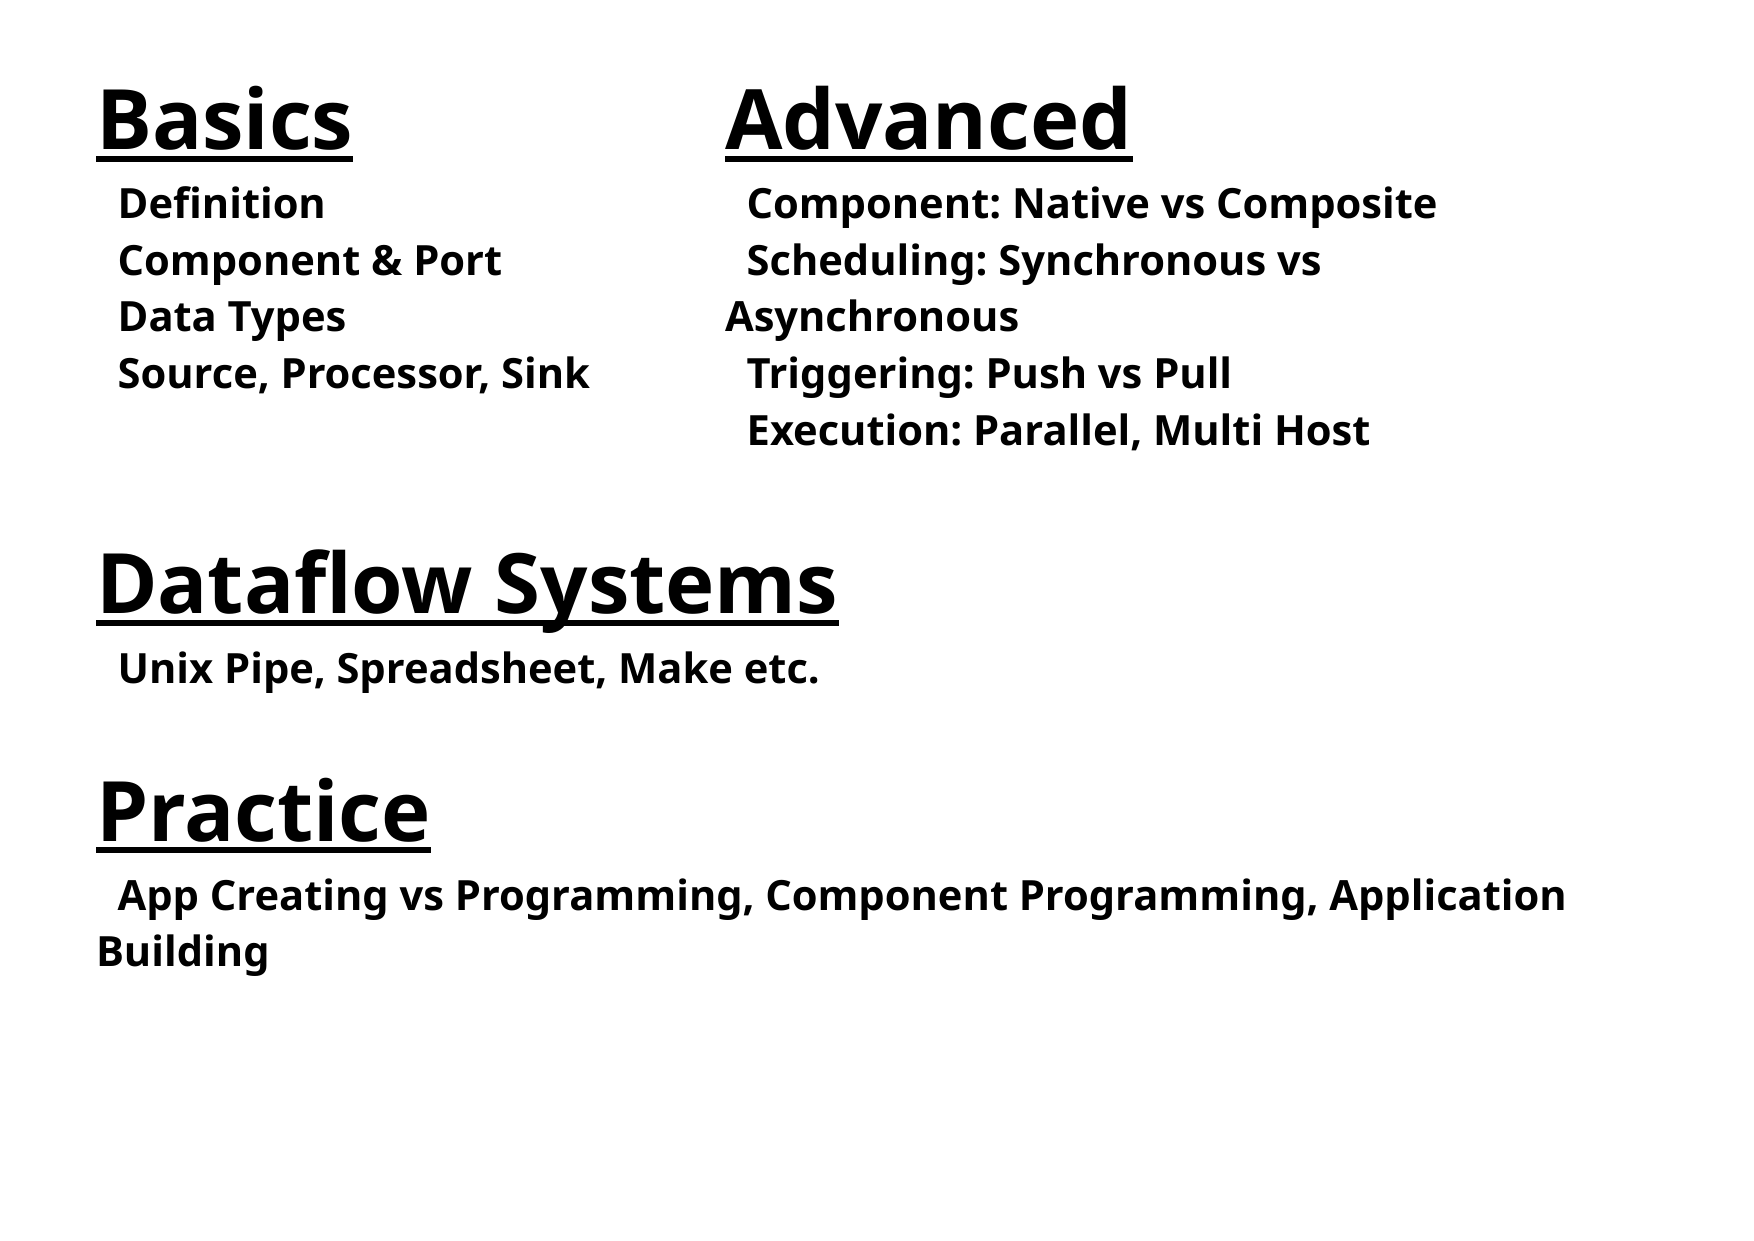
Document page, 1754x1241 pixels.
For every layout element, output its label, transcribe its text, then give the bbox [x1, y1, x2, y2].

table_cell Component: Native vs Composite Scheduling: Synchronous vs Asynchronous Triggering: Push vs Pull Execution: Parallel, Multi Host [725, 174, 1613, 468]
text Dataflow Systems [96, 525, 1699, 638]
table_cell Definition Component & Port Data Types Source, Processor, Sink [96, 174, 725, 468]
table_header Basics [96, 60, 725, 174]
text Practice [96, 695, 1699, 866]
text App Creating vs Programming, Component Programming, Application Building [96, 866, 1699, 979]
table_header Advanced [725, 60, 1613, 174]
text Unix Pipe, Spreadsheet, Make etc. [96, 638, 1699, 695]
